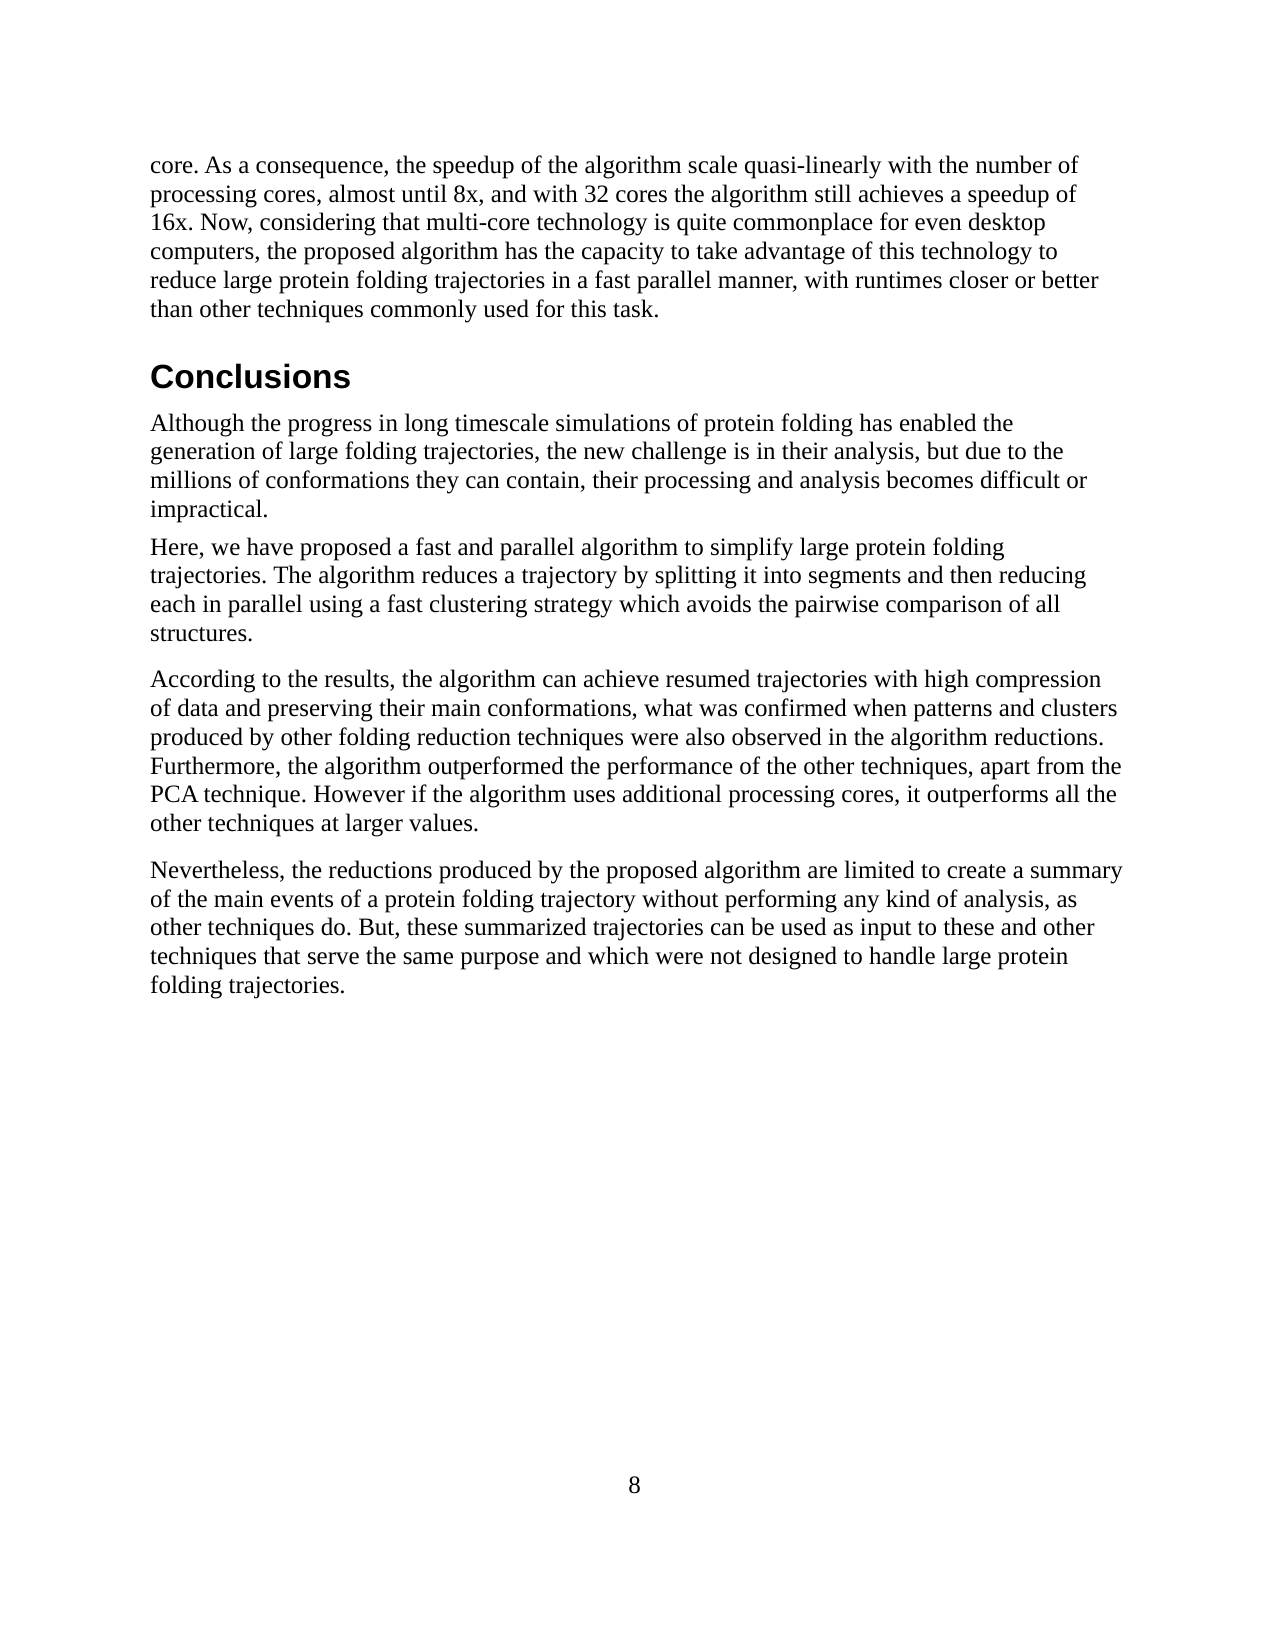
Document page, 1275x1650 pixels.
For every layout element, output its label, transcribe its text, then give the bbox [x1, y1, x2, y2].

text Although the progress in long timescale simulations of protein folding has enabled the generation of large folding trajectories, the new challenge is in their analysis, but due to the millions of conformations they can contain, their processing and analysis becomes difficult or impractical. [150, 408, 1125, 523]
text According to the results, the algorithm can achieve resumed trajectories with high compression of data and preserving their main conformations, what was confirmed when patterns and clusters produced by other folding reduction techniques were also observed in the algorithm reductions. Furthermore, the algorithm outperformed the performance of the other techniques, apart from the PCA technique. However if the algorithm uses additional processing cores, it outperforms all the other techniques at larger values. [150, 664, 1125, 837]
text Nevertheless, the reductions produced by the proposed algorithm are limited to create a summary of the main events of a protein folding trajectory without performing any kind of analysis, as other techniques do. But, these summarized trajectories can be used as input to these and other techniques that serve the same purpose and which were not designed to handle large protein folding trajectories. [150, 855, 1125, 999]
subtitle Conclusions [150, 356, 1125, 395]
text Here, we have proposed a fast and parallel algorithm to simplify large protein folding trajectories. The algorithm reduces a trajectory by splitting it into segments and then reducing each in parallel using a fast clustering strategy which avoids the pairwise comparison of all structures. [150, 532, 1125, 647]
text core. As a consequence, the speedup of the algorithm scale quasi-linearly with the number of processing cores, almost until 8x, and with 32 cores the algorithm still achieves a speedup of 16x. Now, considering that multi-core technology is quite commonplace for even desktop computers, the proposed algorithm has the capacity to take advantage of this technology to reduce large protein folding trajectories in a fast parallel manner, with runtimes closer or better than other techniques commonly used for this task. [150, 150, 1125, 322]
